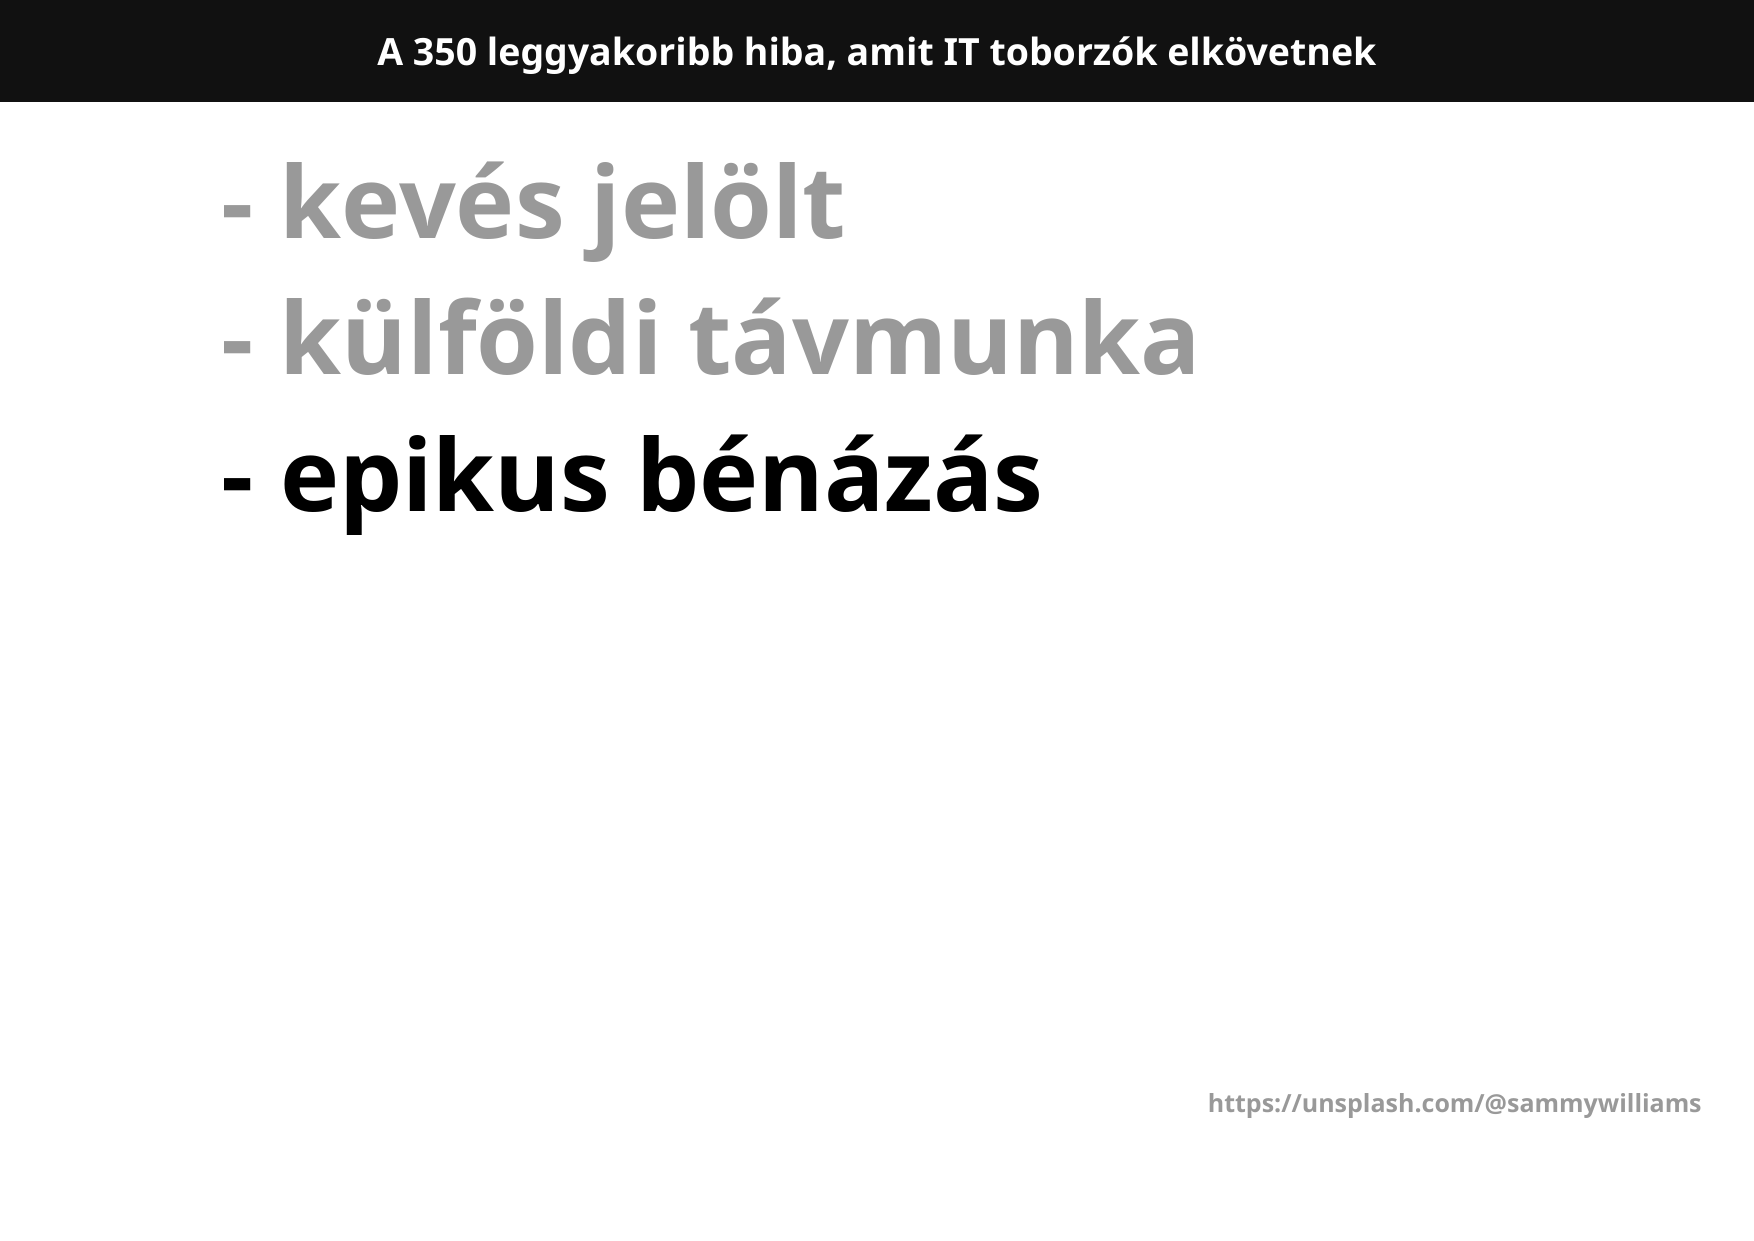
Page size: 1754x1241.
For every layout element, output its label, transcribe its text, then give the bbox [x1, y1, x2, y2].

text - kevés jelölt [0, 132, 1754, 268]
text https://unsplash.com/@sammywilliams [0, 1085, 1754, 1119]
text - epikus bénázás [0, 404, 1754, 540]
text - külföldi távmunka [0, 268, 1754, 404]
